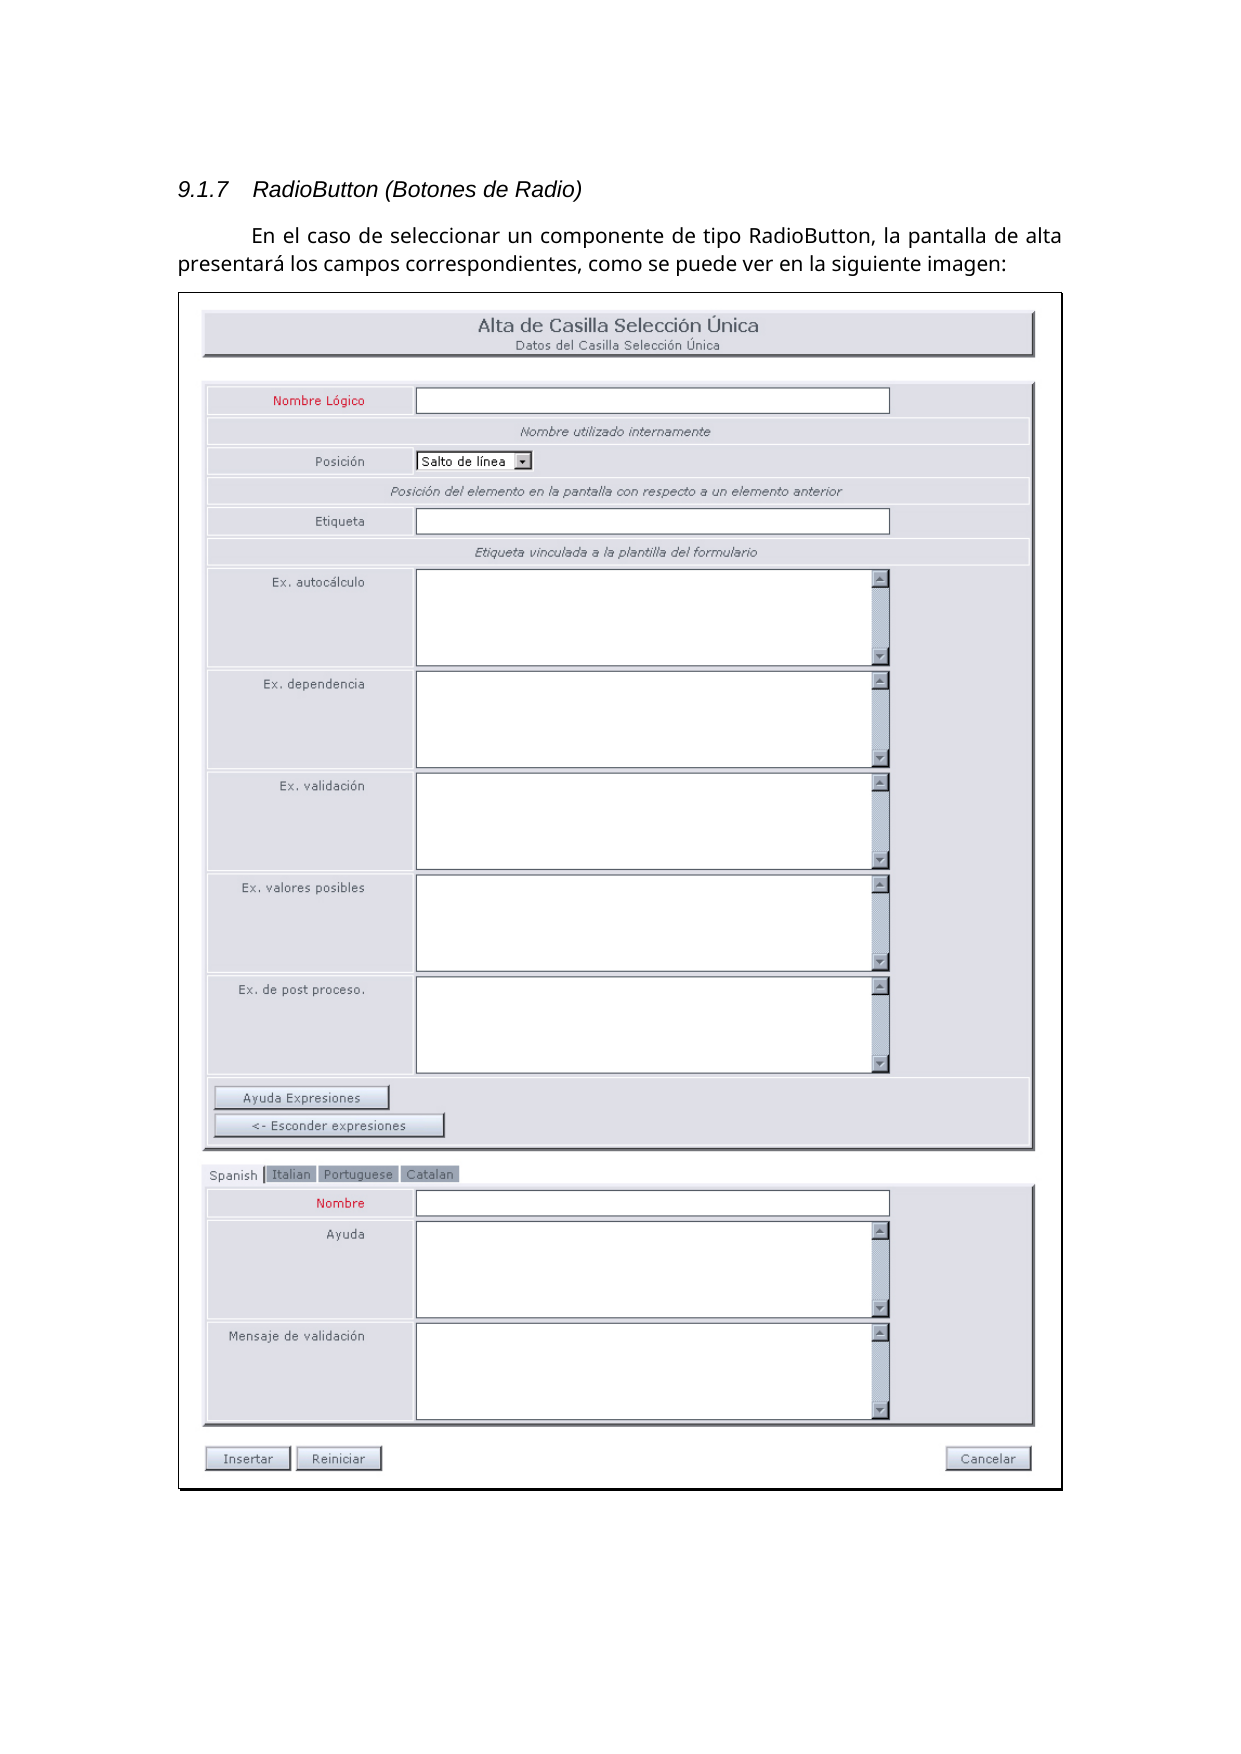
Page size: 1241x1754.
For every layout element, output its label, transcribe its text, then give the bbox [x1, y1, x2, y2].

subtitle RadioButton (Botones de Radio) [177, 177, 1063, 202]
picture [194, 300, 1046, 1480]
text En el caso de seleccionar un componente de tipo RadioButton, la pantalla de alta presentará los campos correspondientes, como se puede ver en la siguiente imagen: [177, 221, 1063, 278]
